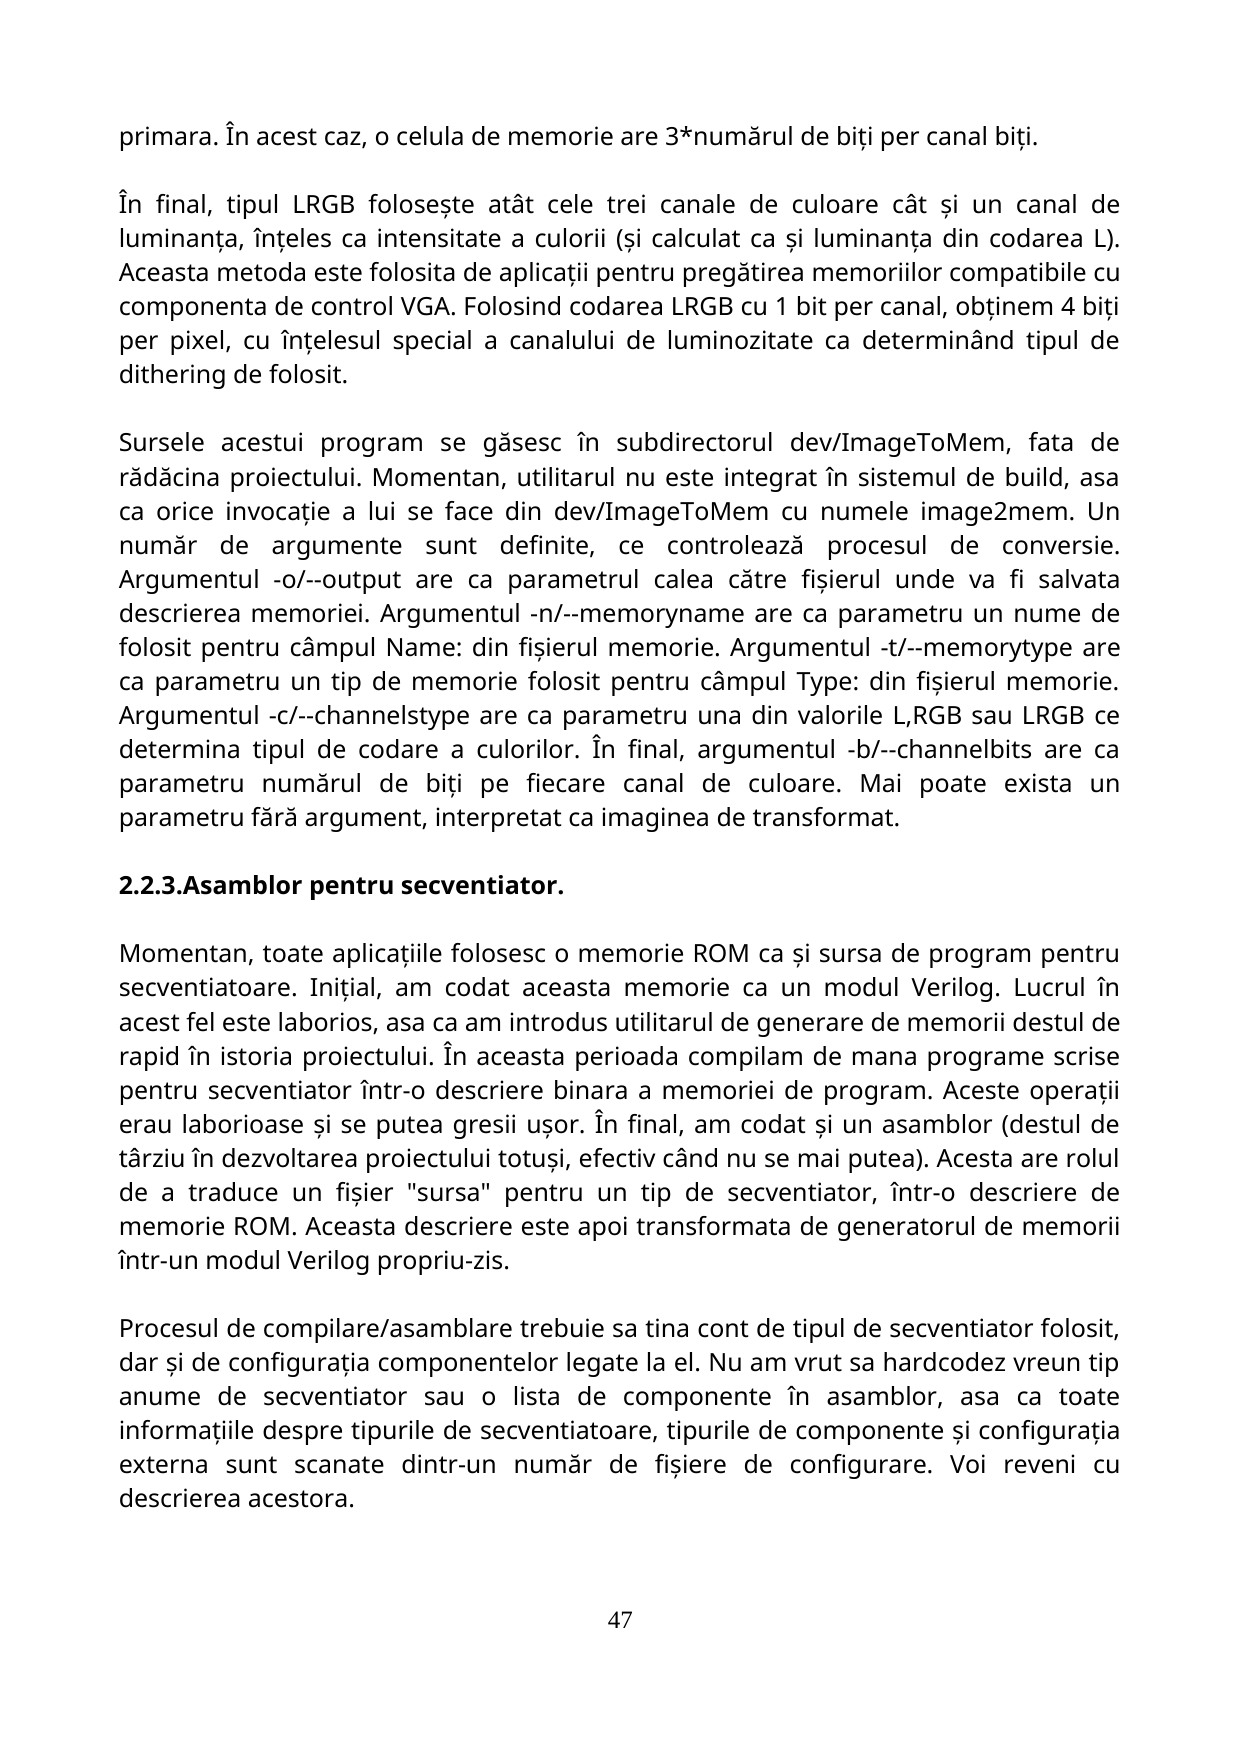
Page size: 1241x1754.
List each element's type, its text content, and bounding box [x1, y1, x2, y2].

text Sursele acestui program se găsesc în subdirectorul dev/ImageToMem, fata de rădăcina proiectului. Momentan, utilitarul nu este integrat în sistemul de build, asa ca orice invocație a lui se face din dev/ImageToMem cu numele image2mem. Un număr de argumente sunt definite, ce controlează procesul de conversie. Argumentul -o/--output are ca parametrul calea către fișierul unde va fi salvata descrierea memoriei. Argumentul -n/--memoryname are ca parametru un nume de folosit pentru câmpul Name: din fișierul memorie. Argumentul -t/--memorytype are ca parametru un tip de memorie folosit pentru câmpul Type: din fișierul memorie. Argumentul -c/--channelstype are ca parametru una din valorile L,RGB sau LRGB ce determina tipul de codare a culorilor. În final, argumentul -b/--channelbits are ca parametru numărul de biți pe fiecare canal de culoare. Mai poate exista un parametru fără argument, interpretat ca imaginea de transformat. [118, 425, 1122, 834]
text În final, tipul LRGB folosește atât cele trei canale de culoare cât și un canal de luminanța, înțeles ca intensitate a culorii (și calculat ca și luminanța din codarea L). Aceasta metoda este folosita de aplicații pentru pregătirea memoriilor compatibile cu componenta de control VGA. Folosind codarea LRGB cu 1 bit per canal, obținem 4 biți per pixel, cu înțelesul special a canalului de luminozitate ca determinând tipul de dithering de folosit. [118, 187, 1122, 391]
text primara. În acest caz, o celula de memorie are 3*numărul de biți per canal biți. [118, 118, 1122, 153]
text Procesul de compilare/asamblare trebuie sa tina cont de tipul de secventiator folosit, dar și de configurația componentelor legate la el. Nu am vrut sa hardcodez vreun tip anume de secventiator sau o lista de componente în asamblor, asa ca toate informațiile despre tipurile de secventiatoare, tipurile de componente și configurația externa sunt scanate dintr-un număr de fișiere de configurare. Voi reveni cu descrierea acestora. [118, 1311, 1122, 1515]
text 2.2.3.Asamblor pentru secventiator. [118, 868, 1122, 902]
text Momentan, toate aplicațiile folosesc o memorie ROM ca și sursa de program pentru secventiatoare. Inițial, am codat aceasta memorie ca un modul Verilog. Lucrul în acest fel este laborios, asa ca am introdus utilitarul de generare de memorii destul de rapid în istoria proiectului. În aceasta perioada compilam de mana programe scrise pentru secventiator într-o descriere binara a memoriei de program. Aceste operații erau laborioase și se putea gresii ușor. În final, am codat și un asamblor (destul de târziu în dezvoltarea proiectului totuși, efectiv când nu se mai putea). Acesta are rolul de a traduce un fișier "sursa" pentru un tip de secventiator, într-o descriere de memorie ROM. Aceasta descriere este apoi transformata de generatorul de memorii într-un modul Verilog propriu-zis. [118, 936, 1122, 1277]
